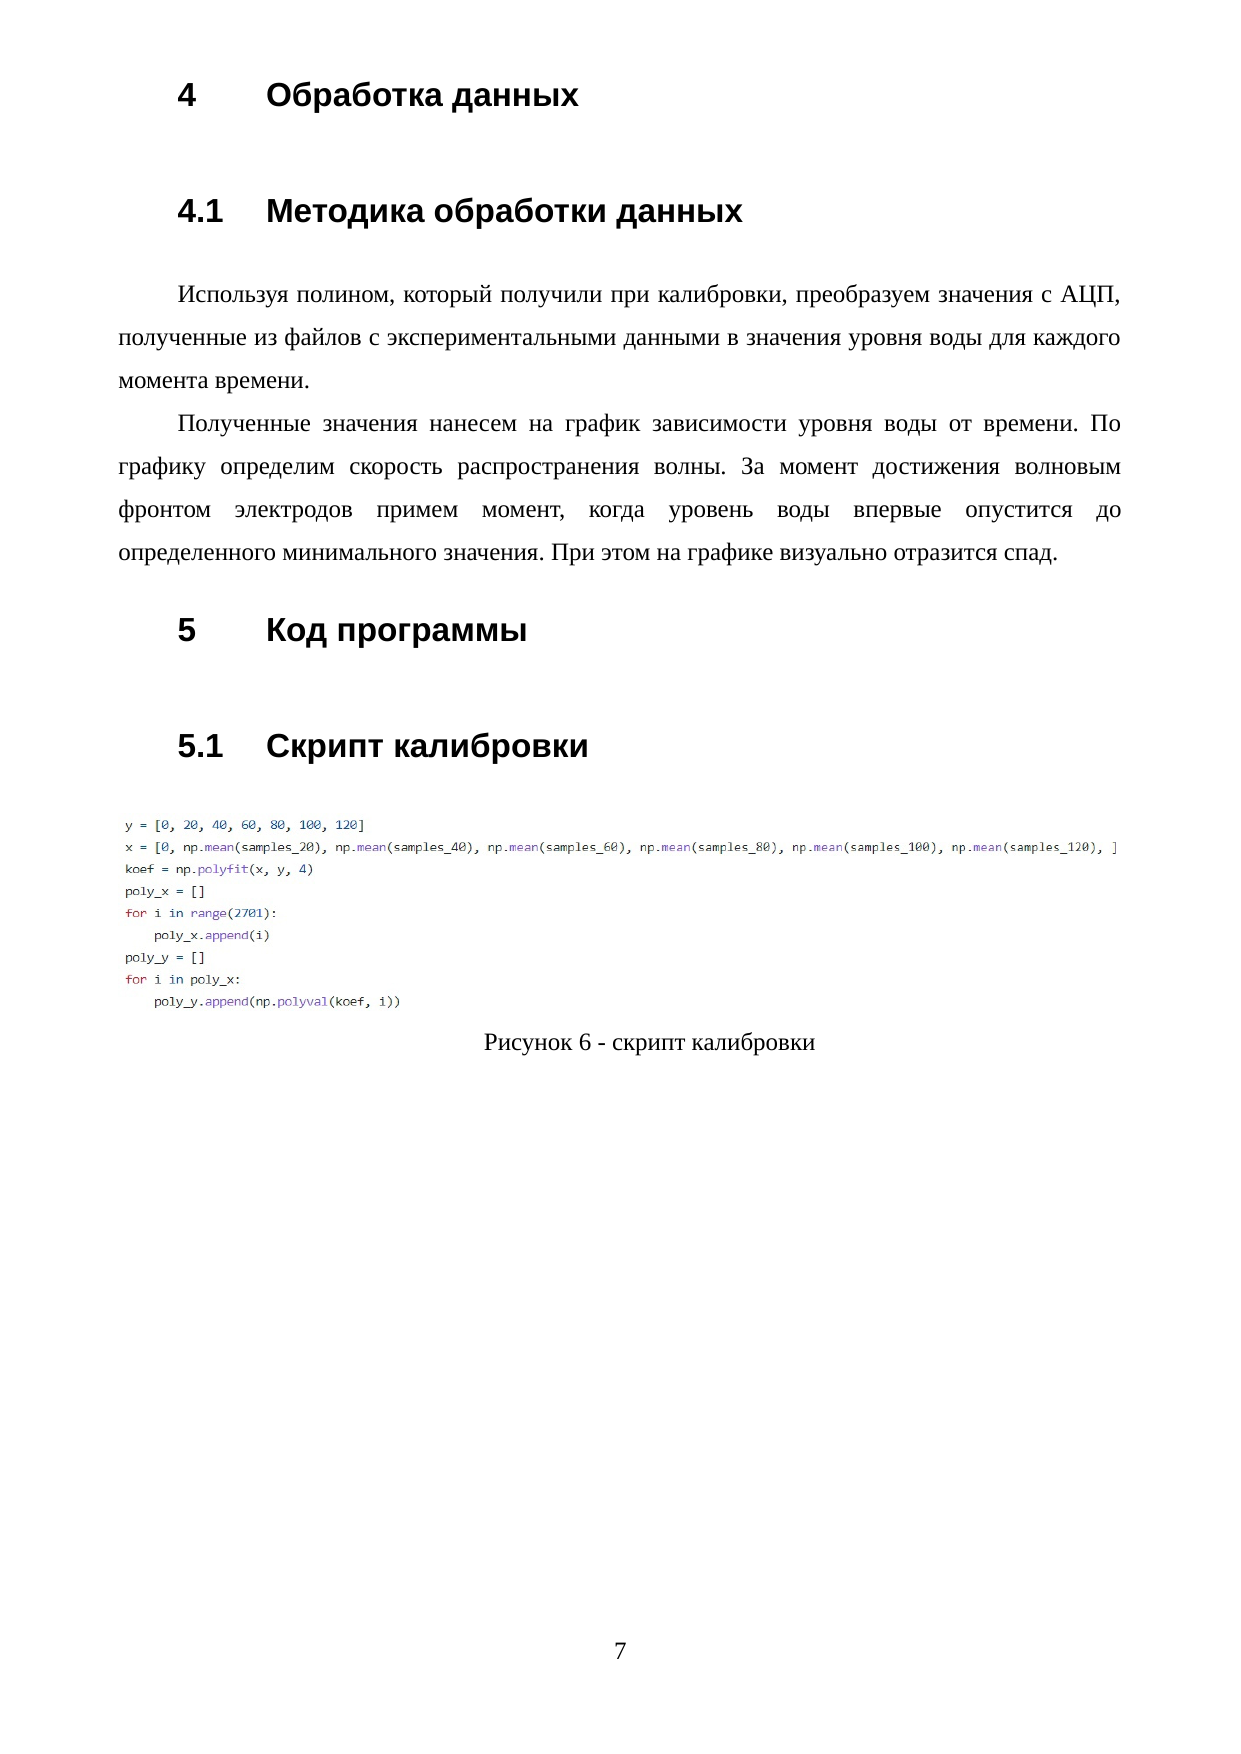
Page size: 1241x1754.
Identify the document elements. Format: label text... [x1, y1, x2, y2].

text Используя полином, который получили при калибровки, преобразуем значения с АЦП, полученные из файлов с экспериментальными данными в значения уровня воды для каждого момента времени. [118, 279, 1122, 394]
subtitle Методика обработки данных [118, 192, 1122, 230]
text Полученные значения нанесем на график зависимости уровня воды от времени. По графику определим скорость распространения волны. За момент достижения волновым фронтом электродов примем момент, когда уровень воды впервые опустится до определенного минимального значения. При этом на графике визуально отразится спад. [118, 408, 1122, 566]
subtitle Обработка данных [118, 75, 1122, 113]
text Рисунок 6 - скрипт калибровки [118, 1013, 1122, 1056]
subtitle Код программы [118, 610, 1122, 648]
subtitle Скрипт калибровки [118, 727, 1122, 765]
picture [118, 813, 1123, 1013]
